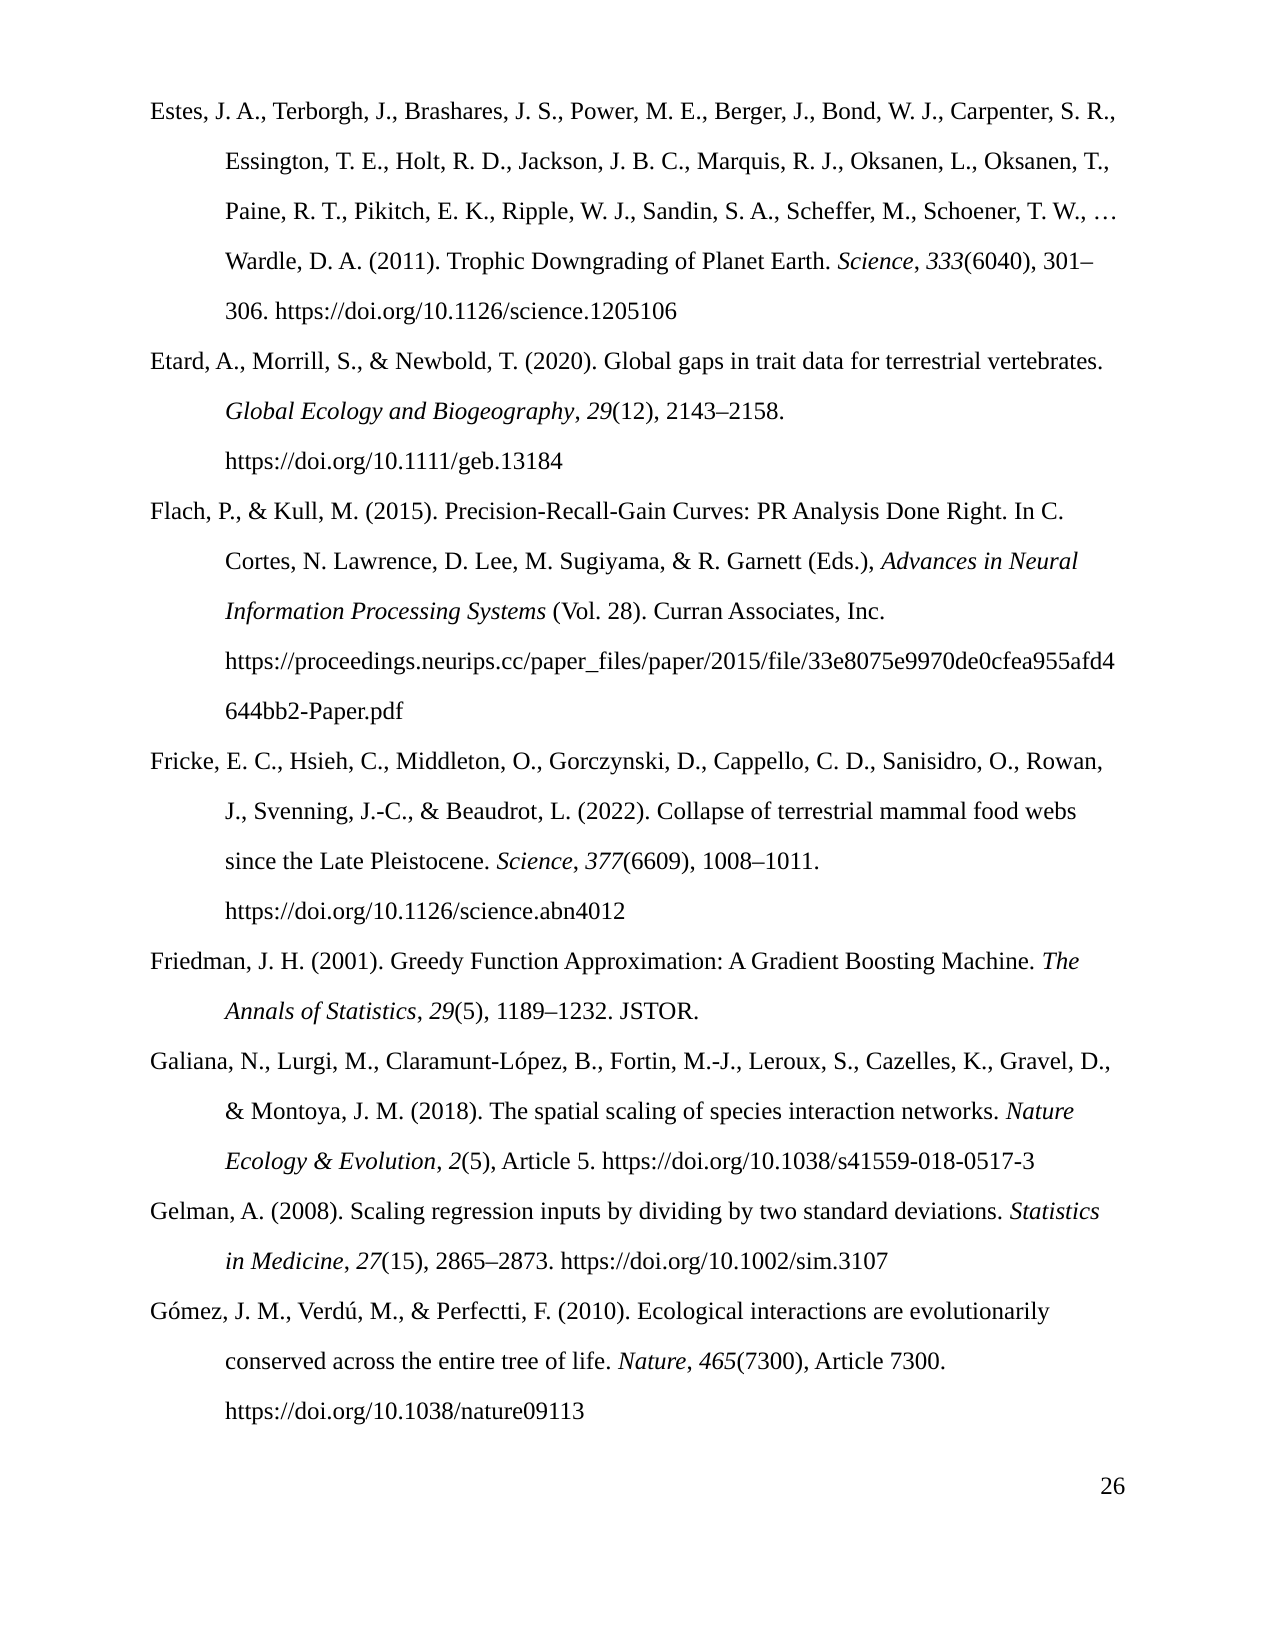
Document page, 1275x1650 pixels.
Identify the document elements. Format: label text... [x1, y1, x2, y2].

text Fricke, E. C., Hsieh, C., Middleton, O., Gorczynski, D., Cappello, C. D., Sanisidro, O., Rowan, J., Svenning, J.-C., & Beaudrot, L. (2022). Collapse of terrestrial mammal food webs since the Late Pleistocene. Science, 377(6609), 1008–1011. https://doi.org/10.1126/science.abn4012 [150, 725, 1125, 925]
text Gelman, A. (2008). Scaling regression inputs by dividing by two standard deviations. Statistics in Medicine, 27(15), 2865–2873. https://doi.org/10.1002/sim.3107 [150, 1175, 1125, 1275]
text Estes, J. A., Terborgh, J., Brashares, J. S., Power, M. E., Berger, J., Bond, W. J., Carpenter, S. R., Essington, T. E., Holt, R. D., Jackson, J. B. C., Marquis, R. J., Oksanen, L., Oksanen, T., Paine, R. T., Pikitch, E. K., Ripple, W. J., Sandin, S. A., Scheffer, M., Schoener, T. W., … Wardle, D. A. (2011). Trophic Downgrading of Planet Earth. Science, 333(6040), 301–306. https://doi.org/10.1126/science.1205106 [150, 75, 1125, 325]
text Friedman, J. H. (2001). Greedy Function Approximation: A Gradient Boosting Machine. The Annals of Statistics, 29(5), 1189–1232. JSTOR. [150, 925, 1125, 1025]
text Galiana, N., Lurgi, M., Claramunt-López, B., Fortin, M.-J., Leroux, S., Cazelles, K., Gravel, D., & Montoya, J. M. (2018). The spatial scaling of species interaction networks. Nature Ecology & Evolution, 2(5), Article 5. https://doi.org/10.1038/s41559-018-0517-3 [150, 1025, 1125, 1175]
text Flach, P., & Kull, M. (2015). Precision-Recall-Gain Curves: PR Analysis Done Right. In C. Cortes, N. Lawrence, D. Lee, M. Sugiyama, & R. Garnett (Eds.), Advances in Neural Information Processing Systems (Vol. 28). Curran Associates, Inc. https://proceedings.neurips.cc/paper_files/paper/2015/file/33e8075e9970de0cfea955afd4644bb2-Paper.pdf [150, 475, 1125, 725]
text Gómez, J. M., Verdú, M., & Perfectti, F. (2010). Ecological interactions are evolutionarily conserved across the entire tree of life. Nature, 465(7300), Article 7300. https://doi.org/10.1038/nature09113 [150, 1275, 1125, 1425]
text Etard, A., Morrill, S., & Newbold, T. (2020). Global gaps in trait data for terrestrial vertebrates. Global Ecology and Biogeography, 29(12), 2143–2158. https://doi.org/10.1111/geb.13184 [150, 325, 1125, 475]
